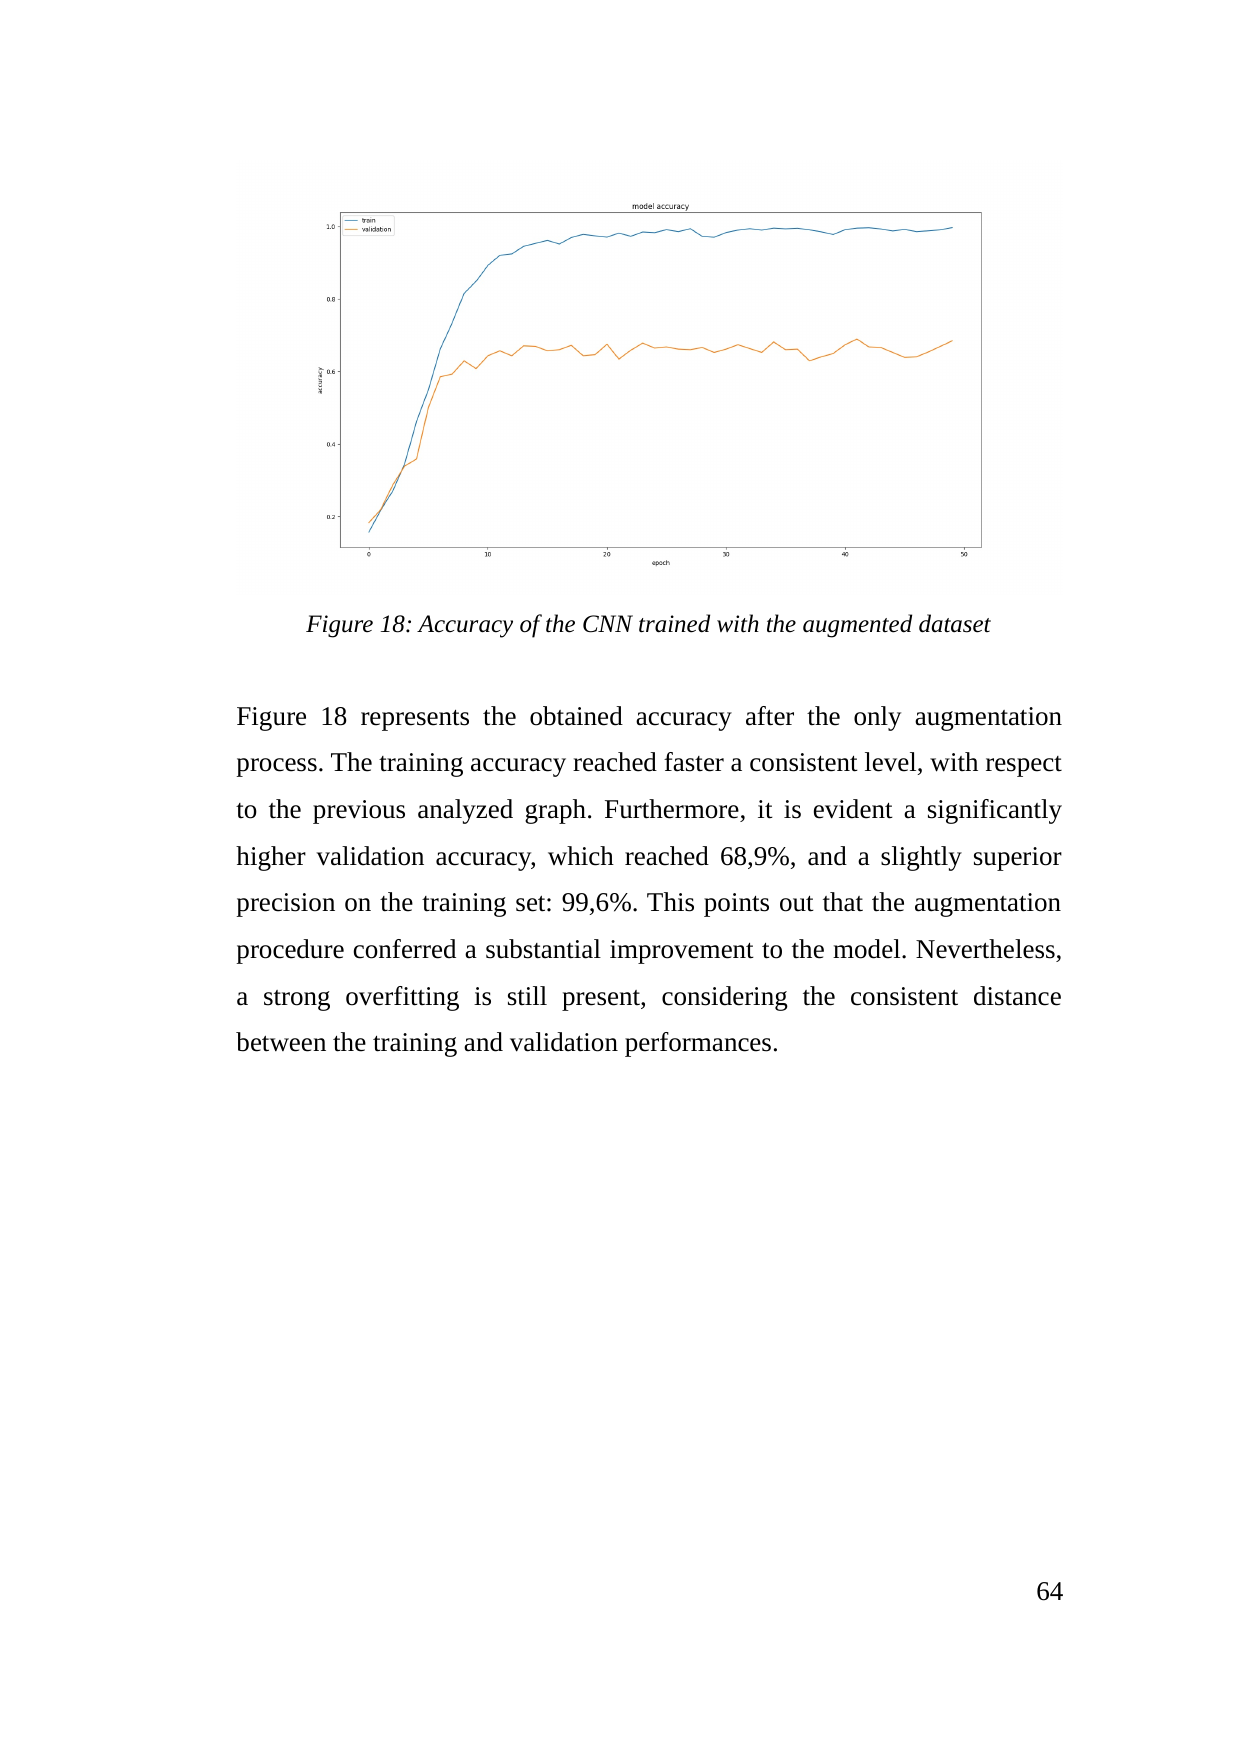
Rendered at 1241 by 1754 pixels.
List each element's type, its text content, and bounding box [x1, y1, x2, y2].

text Figure 18 represents the obtained accuracy after the only augmentation process. The training accuracy reached faster a consistent level, with respect to the previous analyzed graph. Furthermore, it is evident a significantly higher validation accuracy, which reached 68,9%, and a slightly superior precision on the training set: 99,6%. This points out that the augmentation procedure conferred a substantial improvement to the model. Nevertheless, a strong overfitting is still present, considering the consistent distance between the training and validation performances. [236, 700, 1063, 1058]
picture [236, 160, 1063, 595]
text Figure 18: Accuracy of the CNN trained with the augmented dataset [236, 595, 1063, 638]
